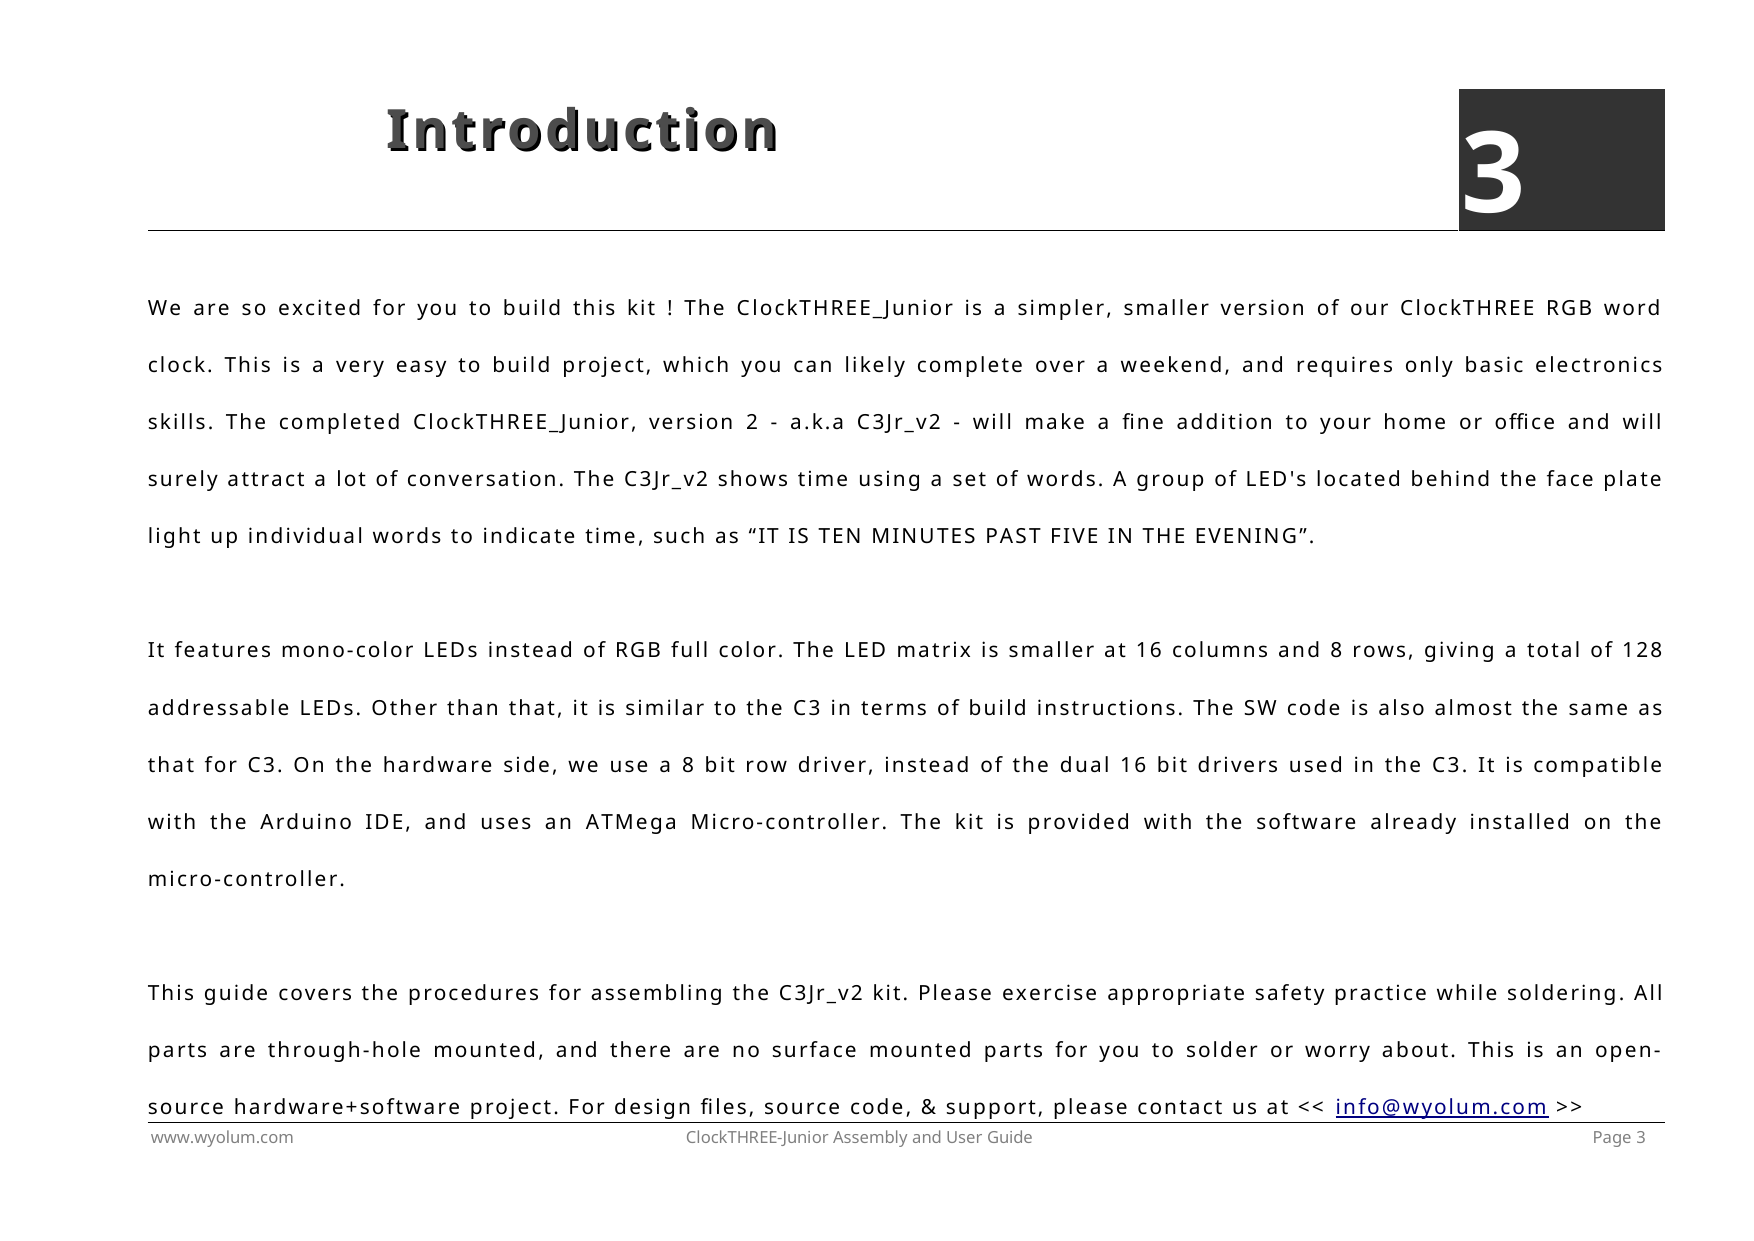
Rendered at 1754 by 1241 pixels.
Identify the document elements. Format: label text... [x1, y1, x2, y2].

table_cell [354, 183, 1458, 230]
table_header [148, 89, 354, 183]
text We are so excited for you to build this kit ! The ClockTHREE_Junior is a simpler, smaller version of our ClockTHREE RGB word clock. This is a very easy to build project, which you can likely complete over a weekend, and requires only basic electronics skills. The completed ClockTHREE_Junior, version 2 - a.k.a C3Jr_v2 - will make a fine addition to your home or office and will surely attract a lot of conversation. The C3Jr_v2 shows time using a set of words. A group of LED's located behind the face plate light up individual words to indicate time, such as “IT IS TEN MINUTES PAST FIVE IN THE EVENING”. [148, 293, 1665, 550]
text This guide covers the procedures for assembling the C3Jr_v2 kit. Please exercise appropriate safety practice while soldering. All parts are through-hole mounted, and there are no surface mounted parts for you to solder or worry about. This is an open-source hardware+software project. For design files, source code, & support, please contact us at << info@wyolum.com >> [148, 978, 1665, 1121]
text It features mono-color LEDs instead of RGB full color. The LED matrix is smaller at 16 columns and 8 rows, giving a total of 128 addressable LEDs. Other than that, it is similar to the C3 in terms of build instructions. The SW code is also almost the same as that for C3. On the hardware side, we use a 8 bit row driver, instead of the dual 16 bit drivers used in the C3. It is compatible with the Arduino IDE, and uses an ATMega Micro-controller. The kit is provided with the software already installed on the micro-controller. [148, 635, 1665, 892]
table_header Introduction [354, 89, 1458, 183]
table_header 3 [1459, 89, 1665, 230]
table_cell [148, 183, 354, 230]
